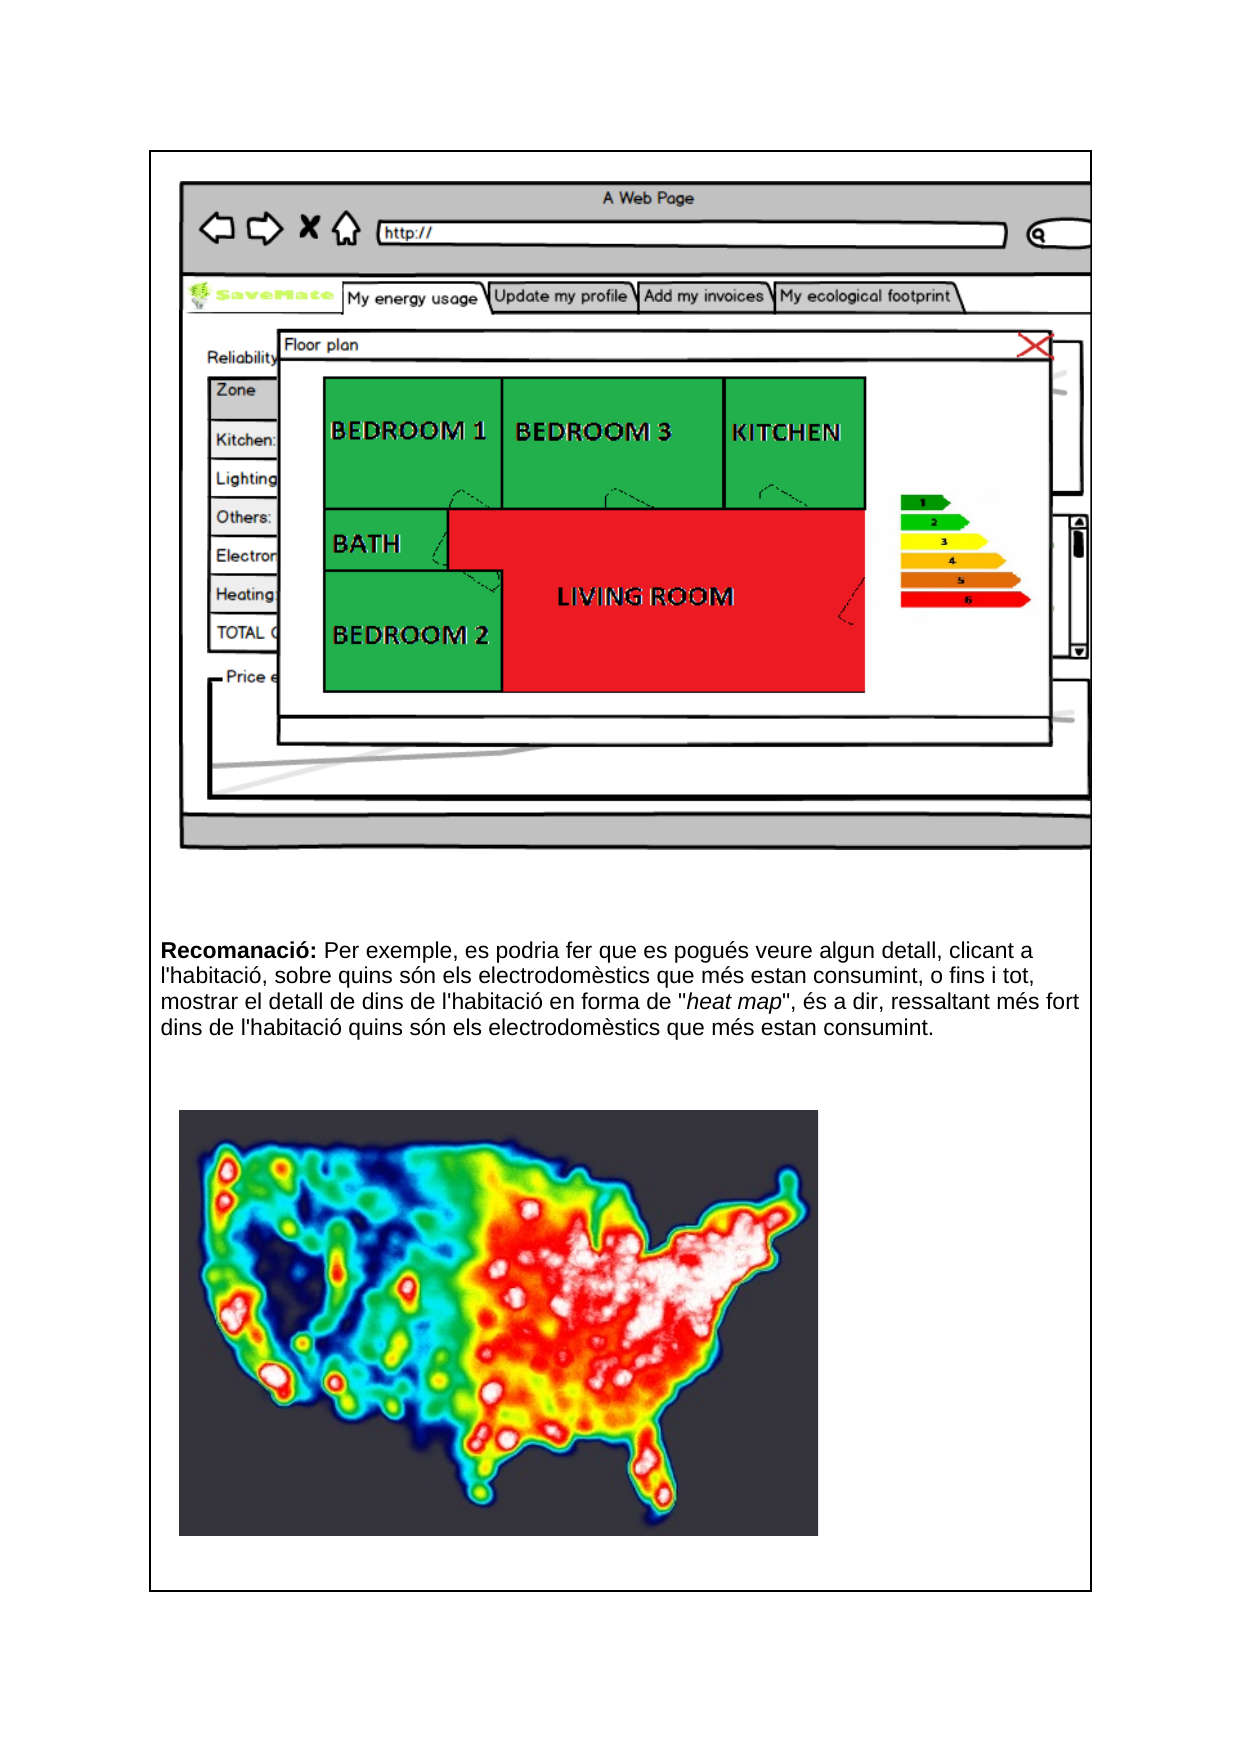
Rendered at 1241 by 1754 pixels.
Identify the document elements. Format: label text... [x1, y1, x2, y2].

picture [179, 181, 1091, 850]
table_header Recomanació: Per exemple, es podria fer que es pogués veure algun detall, clicant a l'habitació, sobre quins són els electrodomèstics que més estan consumint, o fins i tot, mostrar el detall de dins de l'habitació en forma de "heat map", és a dir, ressaltant més fort dins de l'habitació quins són els electrodomèstics que més estan consumint. [151, 152, 1090, 1590]
picture [179, 1110, 819, 1536]
